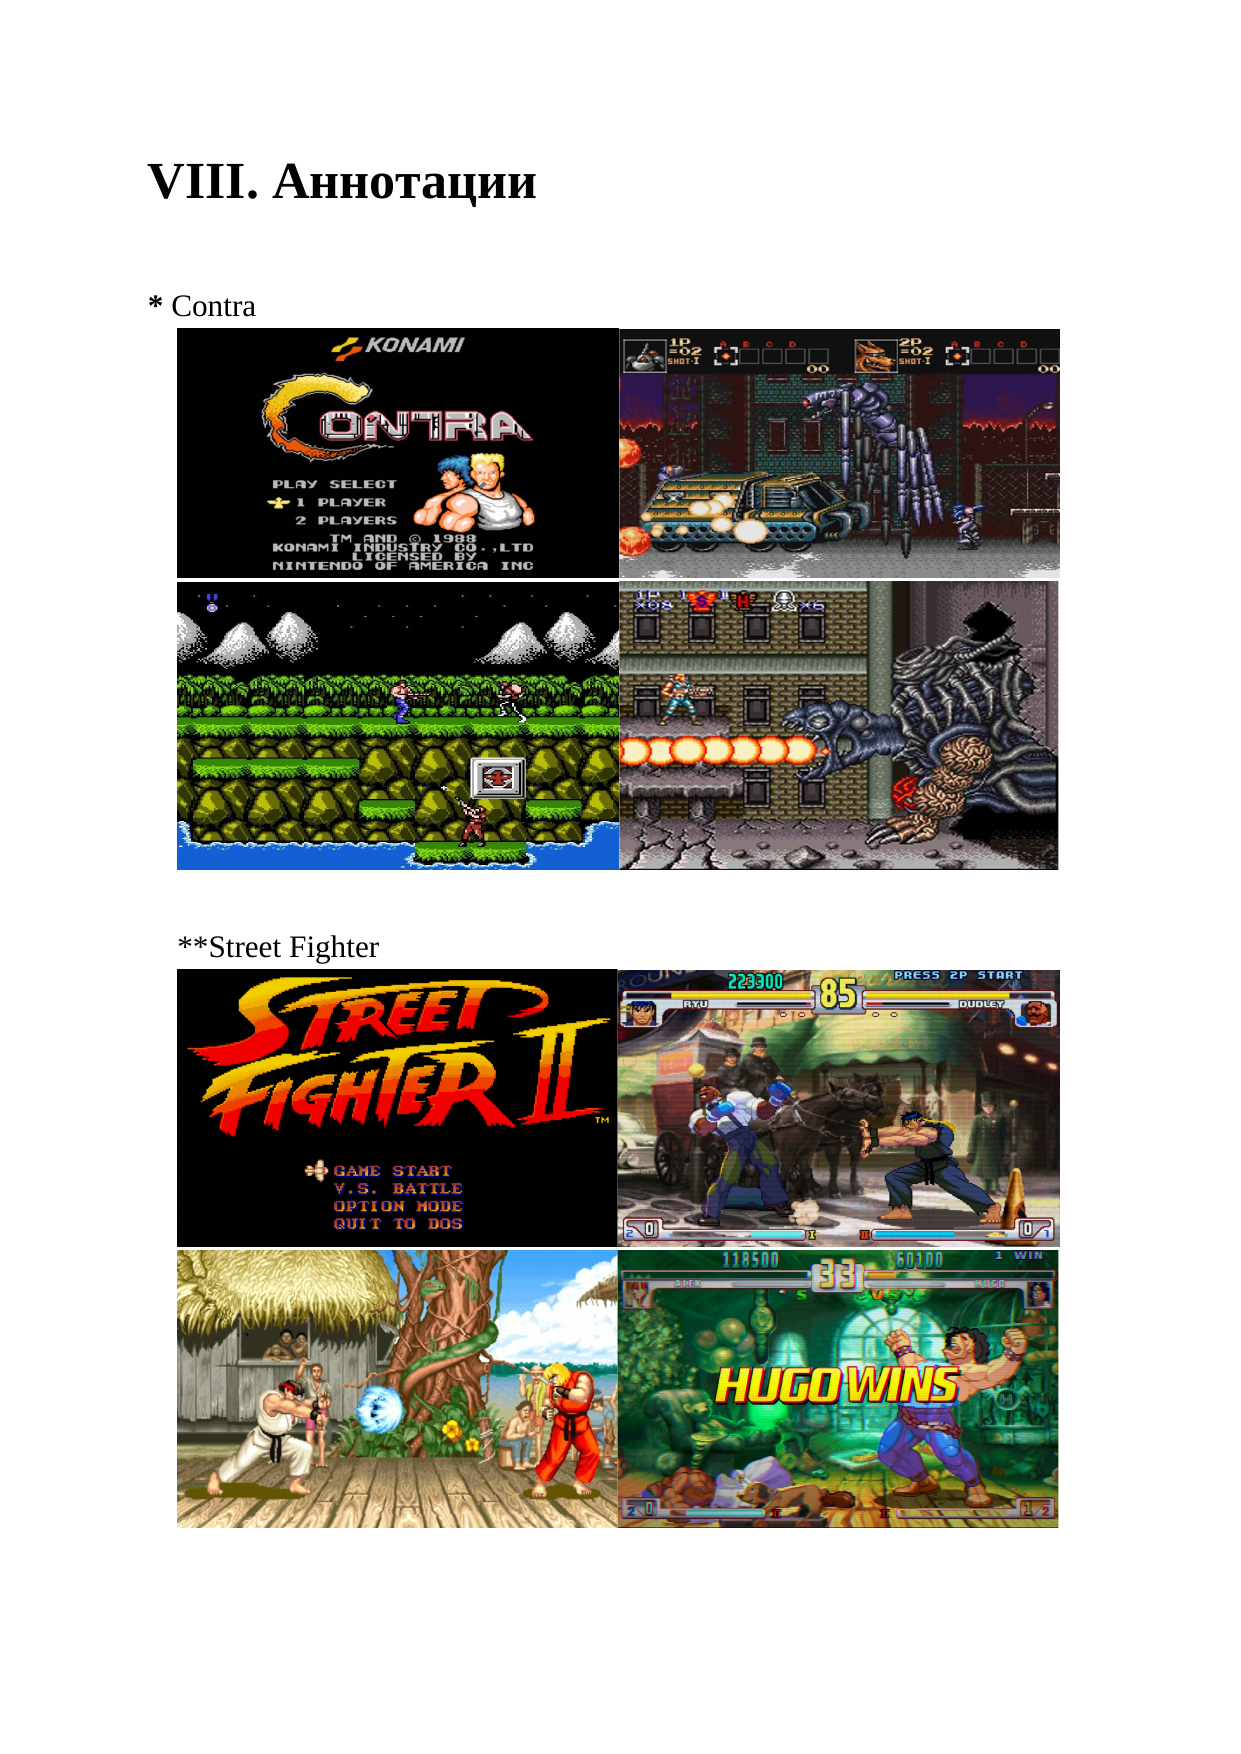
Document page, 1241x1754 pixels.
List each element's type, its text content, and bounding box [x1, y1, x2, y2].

picture [177, 581, 1059, 870]
text VIII. Аннотации [148, 150, 1094, 210]
text * Contra [148, 288, 1094, 324]
picture [177, 1250, 1059, 1528]
text **Street Fighter [177, 928, 1094, 964]
picture [177, 969, 1060, 1247]
picture [177, 328, 1060, 578]
